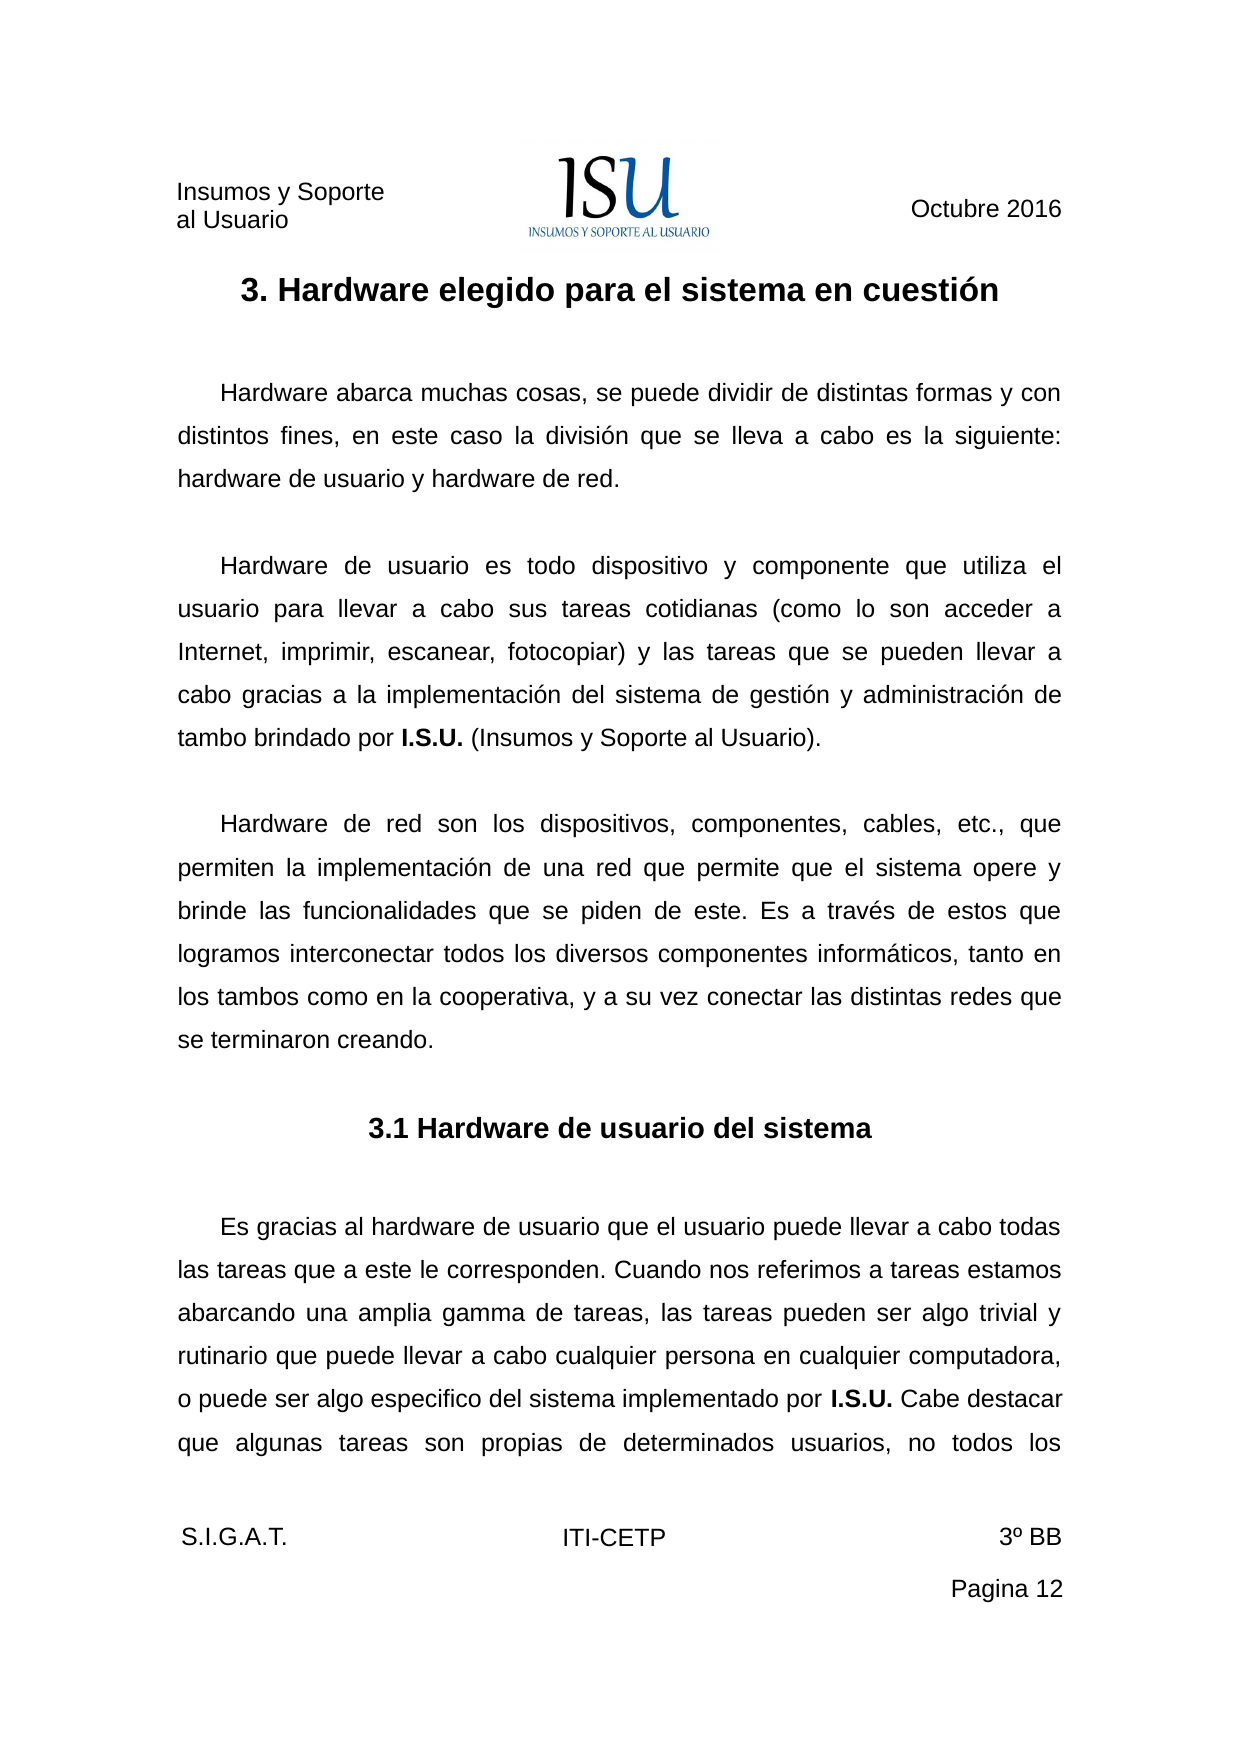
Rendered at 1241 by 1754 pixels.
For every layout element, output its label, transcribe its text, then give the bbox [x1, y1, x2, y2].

text 3.1 Hardware de usuario del sistema [177, 1111, 1063, 1145]
text Es gracias al hardware de usuario que el usuario puede llevar a cabo todas las tareas que a este le corresponden. Cuando nos referimos a tareas estamos abarcando una amplia gamma de tareas, las tareas pueden ser algo trivial y rutinario que puede llevar a cabo cualquier persona en cualquier computadora, o puede ser algo especifico del sistema implementado por I.S.U. Cabe destacar que algunas tareas son propias de determinados usuarios, no todos los [177, 1212, 1063, 1456]
text Hardware de red son los dispositivos, componentes, cables, etc., que permiten la implementación de una red que permite que el sistema opere y brinde las funcionalidades que se piden de este. Es a través de estos que logramos interconectar todos los diversos componentes informáticos, tanto en los tambos como en la cooperativa, y a su vez conectar las distintas redes que se terminaron creando. [177, 809, 1063, 1054]
picture [517, 138, 723, 252]
text Hardware abarca muchas cosas, se puede dividir de distintas formas y con distintos fines, en este caso la división que se lleva a cabo es la siguiente: hardware de usuario y hardware de red. [177, 378, 1063, 493]
text Hardware de usuario es todo dispositivo y componente que utiliza el usuario para llevar a cabo sus tareas cotidianas (como lo son acceder a Internet, imprimir, escanear, fotocopiar) y las tareas que se pueden llevar a cabo gracias a la implementación del sistema de gestión y administración de tambo brindado por I.S.U. (Insumos y Soporte al Usuario). [177, 551, 1063, 752]
text 3. Hardware elegido para el sistema en cuestión [177, 270, 1063, 309]
